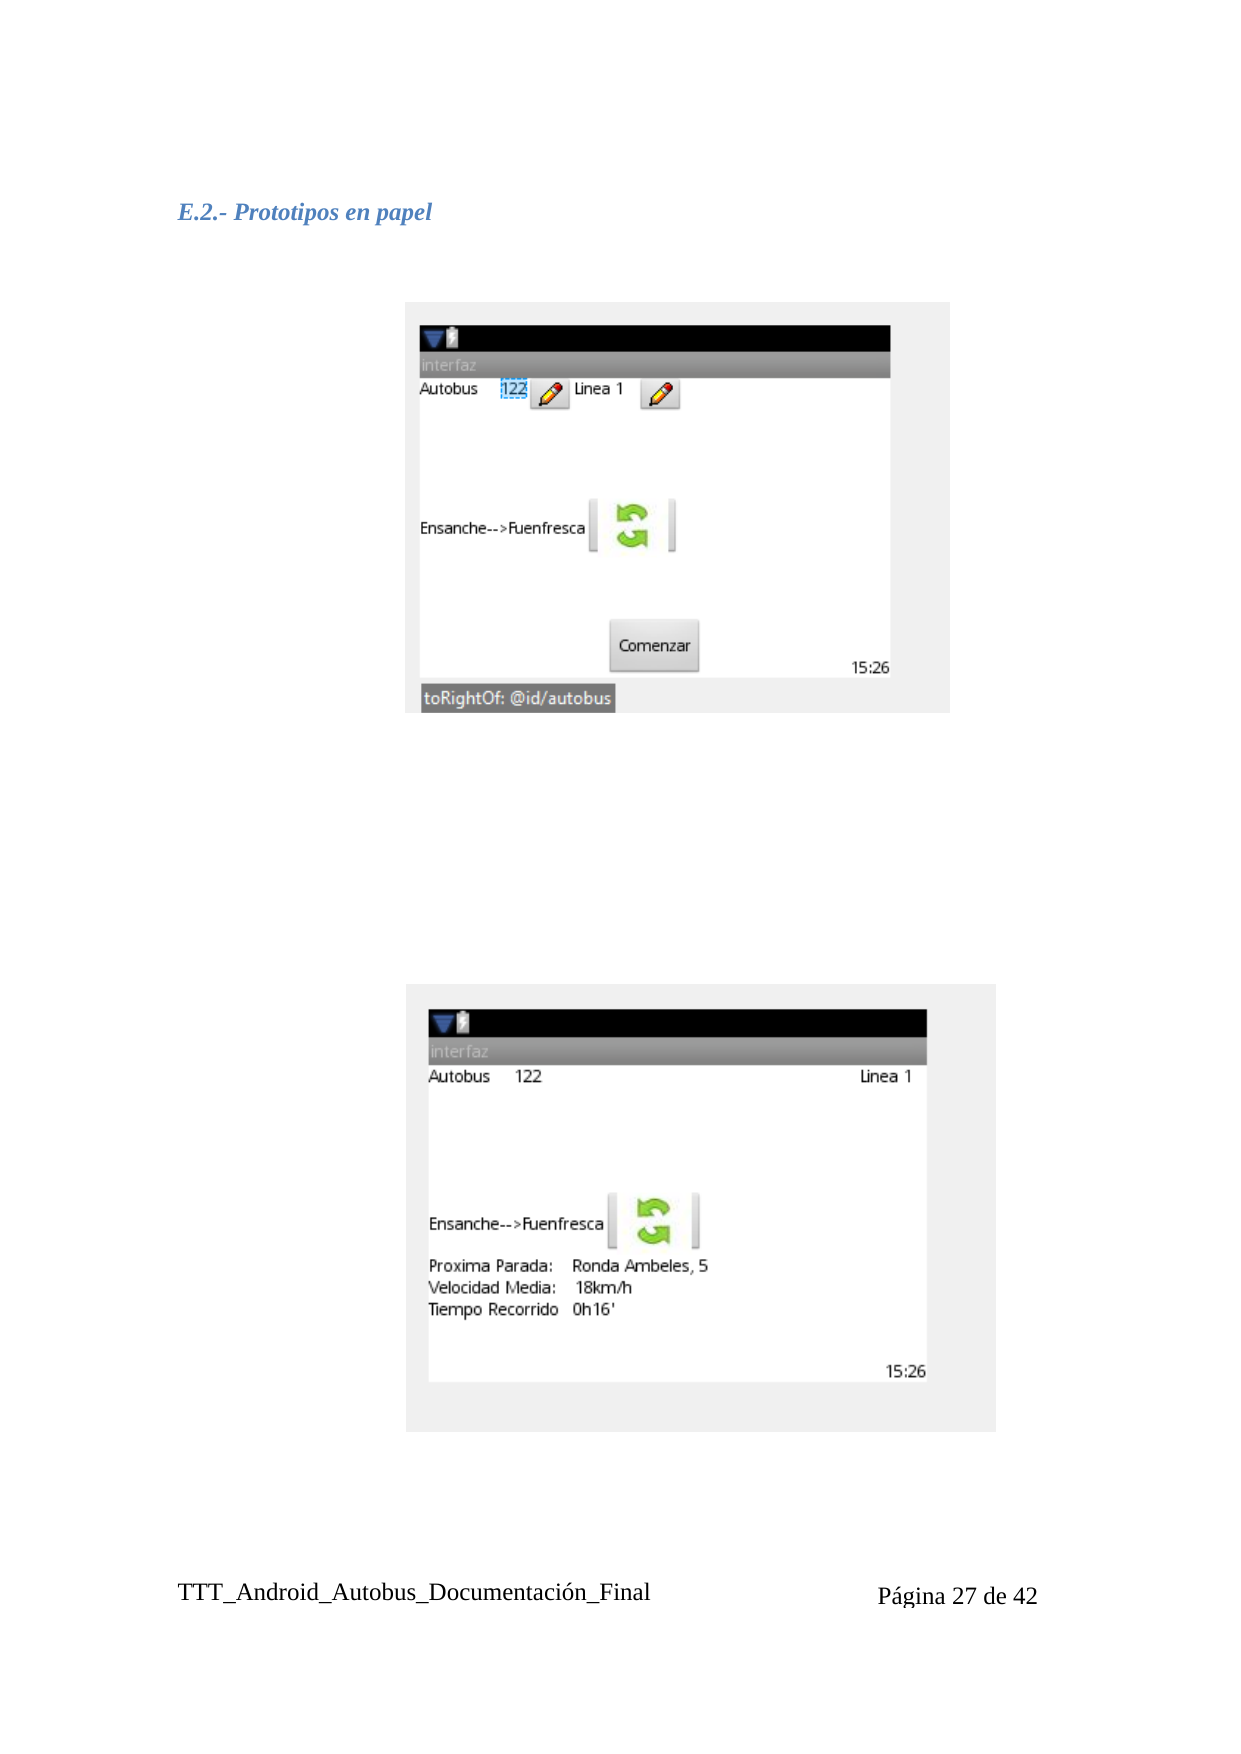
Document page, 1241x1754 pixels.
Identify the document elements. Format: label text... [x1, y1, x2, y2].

picture [406, 984, 789, 1432]
subtitle E.2.- Prototipos en papel [177, 197, 1063, 226]
picture [405, 302, 758, 713]
